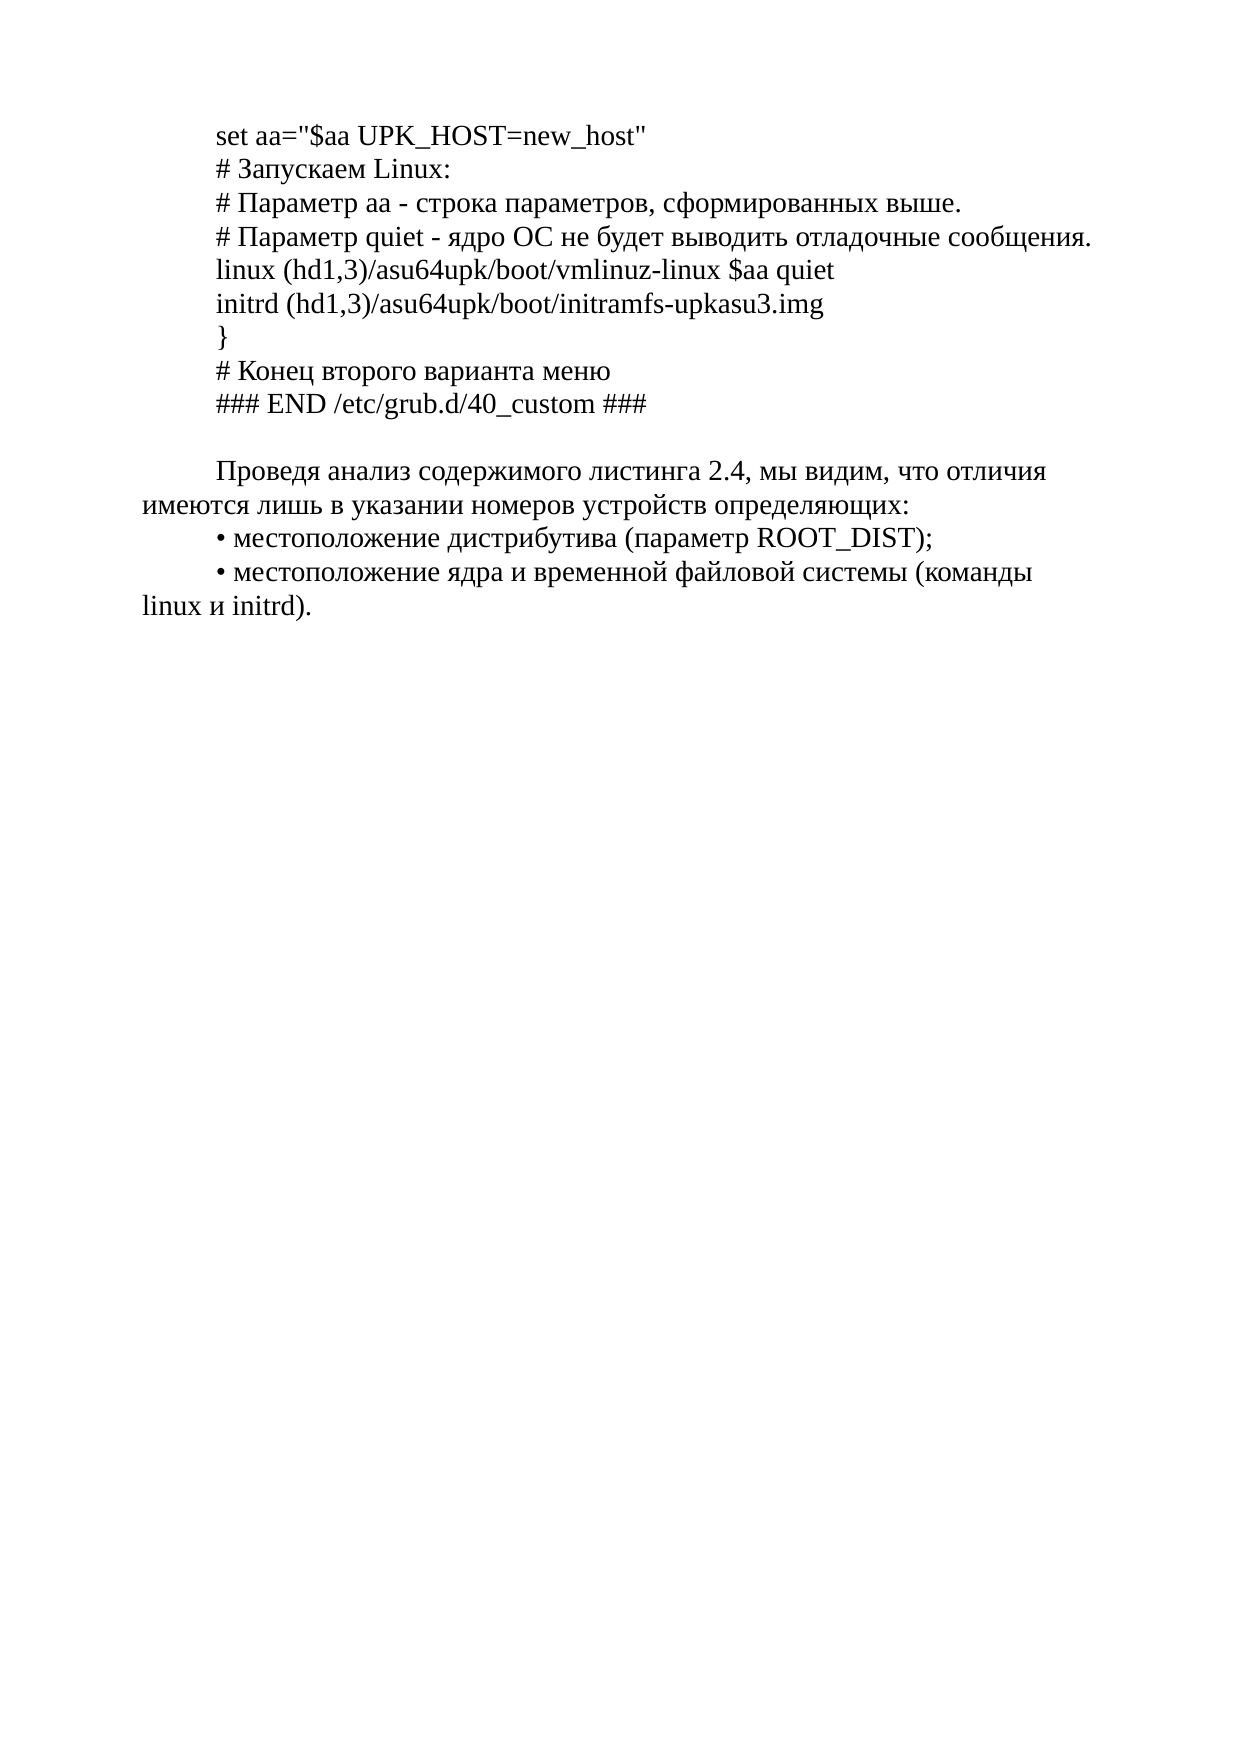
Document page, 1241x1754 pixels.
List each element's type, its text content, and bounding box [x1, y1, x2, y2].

text } [142, 319, 1098, 353]
text # Запускаем Linux: [142, 152, 1098, 185]
text # Параметр aa - строка параметров, сформированных выше. [142, 185, 1098, 219]
text • местоположение дистрибутива (параметр ROOT_DIST); [142, 521, 1098, 554]
text Проведя анализ содержимого листинга 2.4, мы видим, что отличия имеются лишь в указании номеров устройств определяющих: [142, 453, 1098, 521]
text set aa="$aa UPK_HOST=new_host" [142, 118, 1098, 152]
text linux (hd1,3)/asu64upk/boot/vmlinuz-linux $aa quiet [142, 252, 1098, 286]
text # Конец второго варианта меню [142, 353, 1098, 386]
text • местоположение ядра и временной файловой системы (команды linux и initrd). [142, 554, 1098, 621]
text ### END /etc/grub.d/40_custom ### [142, 386, 1098, 420]
text initrd (hd1,3)/asu64upk/boot/initramfs-upkasu3.img [142, 286, 1098, 319]
text # Параметр quiet - ядро ОС не будет выводить отладочные сообщения. [142, 219, 1098, 252]
